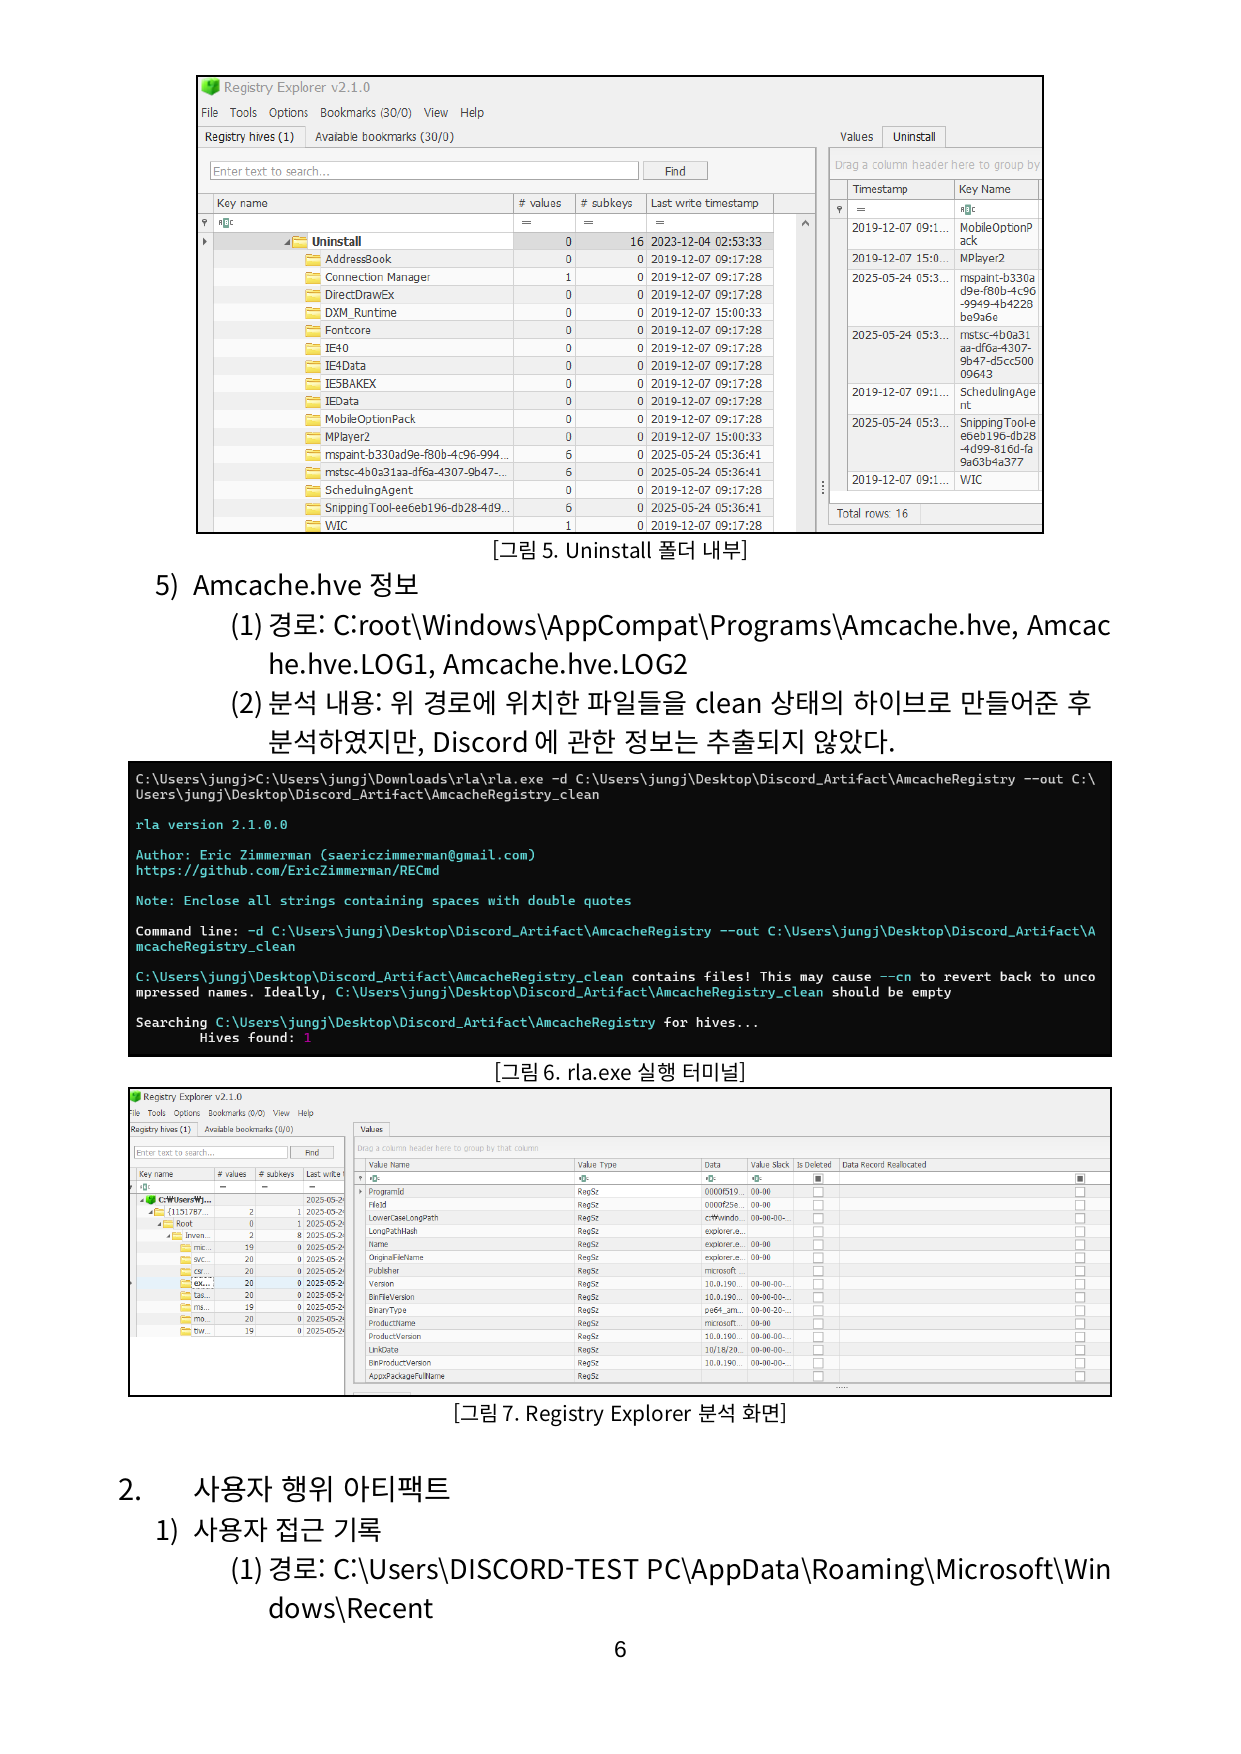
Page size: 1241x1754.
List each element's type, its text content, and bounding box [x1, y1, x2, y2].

text [그림7. Registry Explorer 분석 화면] [118, 1397, 1122, 1427]
list 사용자 행위 아티팩트 [118, 1467, 1117, 1509]
list 분석 내용: 위 경로에 위치한 파일들을 clean 상태의 하이브로 만들어준 후 분석하였지만, Discord에 관한 정보는 추출되지 않았다. [231, 682, 1122, 761]
list Amcache.hve 정보 [156, 564, 1122, 604]
text [그림6. rla.exe 실행 터미널] [118, 1057, 1122, 1397]
list 경로: C:root\Windows\AppCompat\Programs\Amcache.hve, Amcache.hve.LOG1, Amcache.hve.LOG2 [231, 604, 1122, 682]
list 경로: C:\Users\DISCORD-TEST PC\AppData\Roaming\Microsoft\Windows\Recent [231, 1548, 1122, 1627]
text [그림5. Uninstall 폴더 내부] [118, 534, 1122, 564]
list 사용자 접근 기록 [156, 1509, 1122, 1548]
